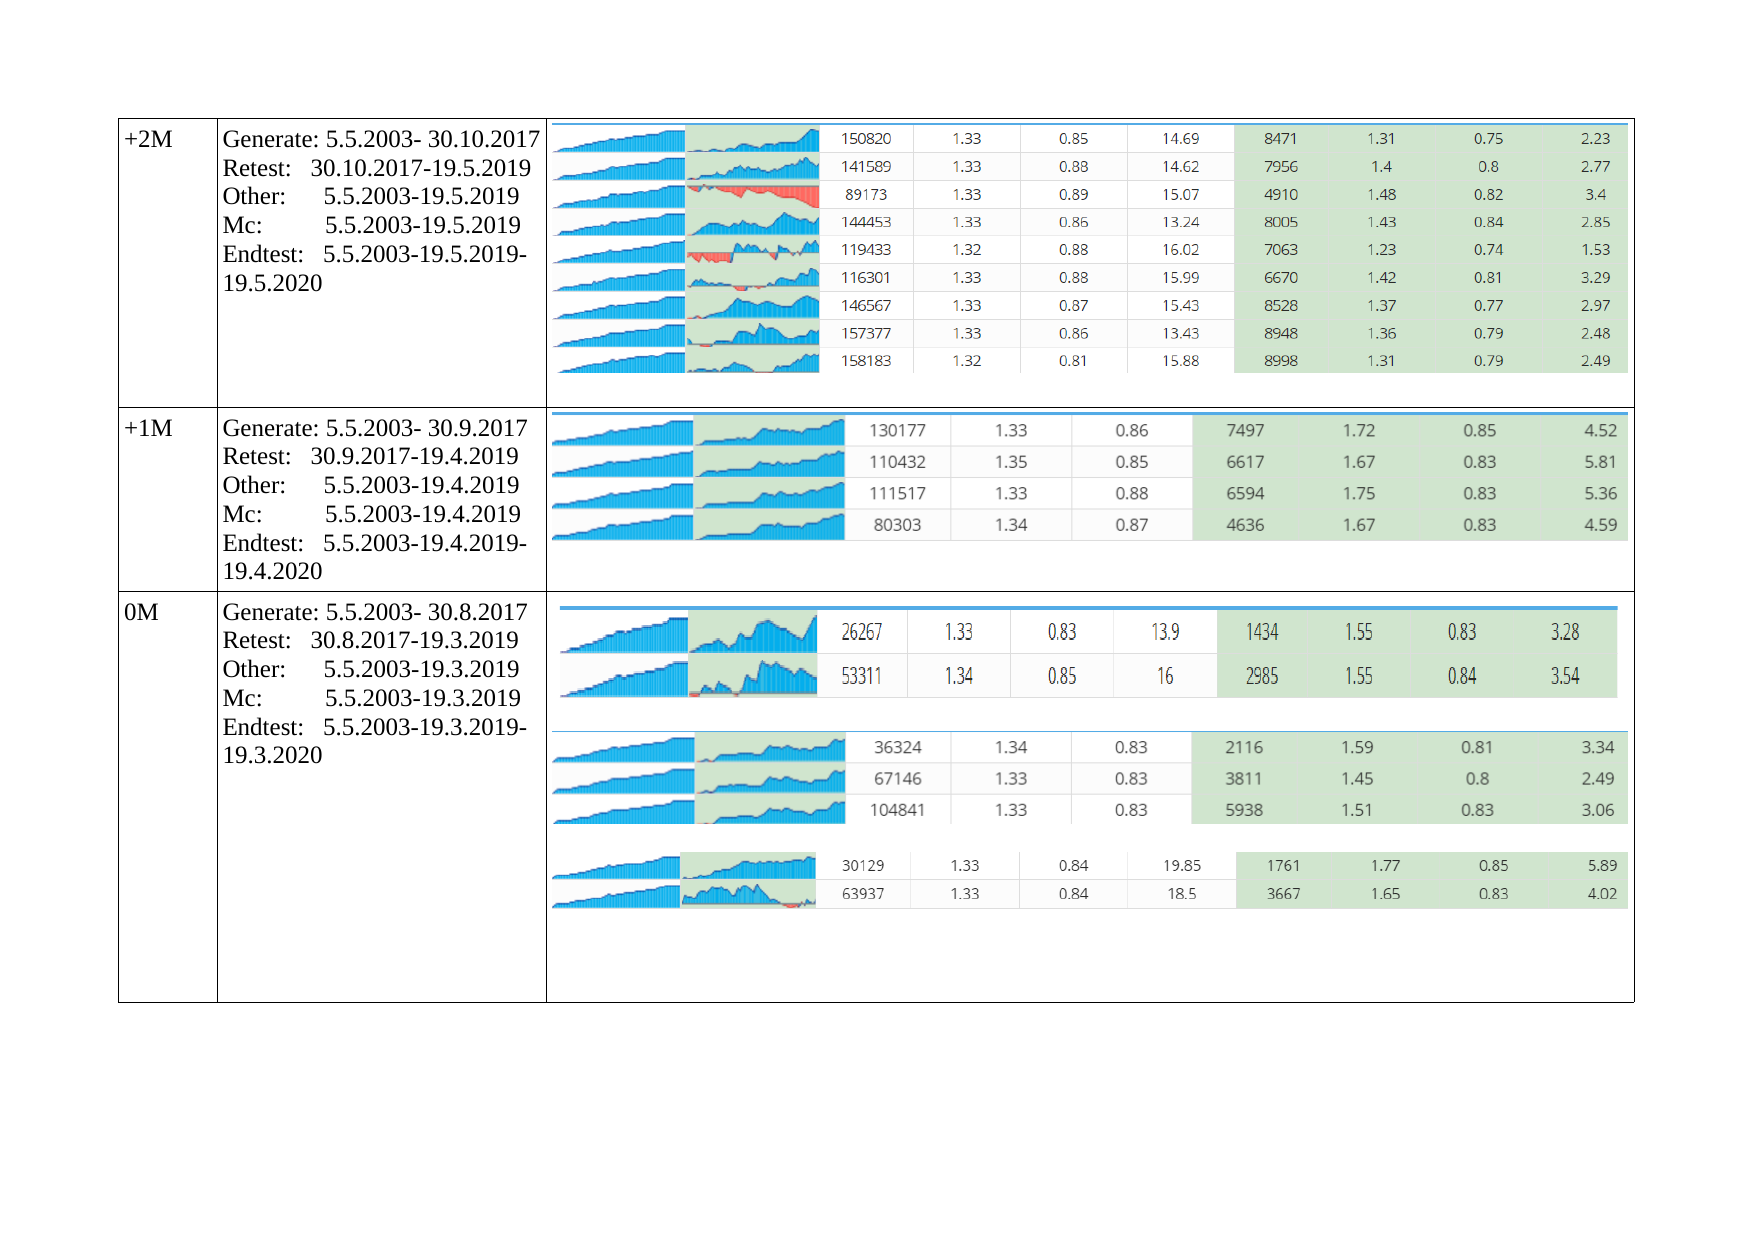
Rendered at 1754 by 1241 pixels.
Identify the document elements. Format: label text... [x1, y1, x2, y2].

table_cell [547, 910, 1634, 1002]
table_cell [547, 592, 1634, 909]
table_cell Generate: 5.5.2003- 30.10.2017 Retest: 30.10.2017-19.5.2019 Other: 5.5.2003-19.5.2019 Mc: 5.5.2003-19.5.2019 Endtest: 5.5.2003-19.5.2019-19.5.2020 [218, 119, 546, 407]
picture [559, 606, 1618, 703]
table_cell [547, 373, 1634, 407]
picture [552, 852, 1628, 910]
picture [552, 412, 1628, 541]
table_cell [547, 408, 1634, 591]
table_cell +1M [119, 408, 217, 591]
table_cell +2M [119, 119, 217, 407]
table_cell [547, 119, 1634, 372]
picture [552, 731, 1628, 824]
picture [552, 123, 1628, 373]
table_cell Generate: 5.5.2003- 30.8.2017 Retest: 30.8.2017-19.3.2019 Other: 5.5.2003-19.3.2019 Mc: 5.5.2003-19.3.2019 Endtest: 5.5.2003-19.3.2019-19.3.2020 [218, 592, 546, 1002]
table_cell 0M [119, 592, 217, 1002]
table_cell Generate: 5.5.2003- 30.9.2017 Retest: 30.9.2017-19.4.2019 Other: 5.5.2003-19.4.2019 Mc: 5.5.2003-19.4.2019 Endtest: 5.5.2003-19.4.2019-19.4.2020 [218, 408, 546, 591]
